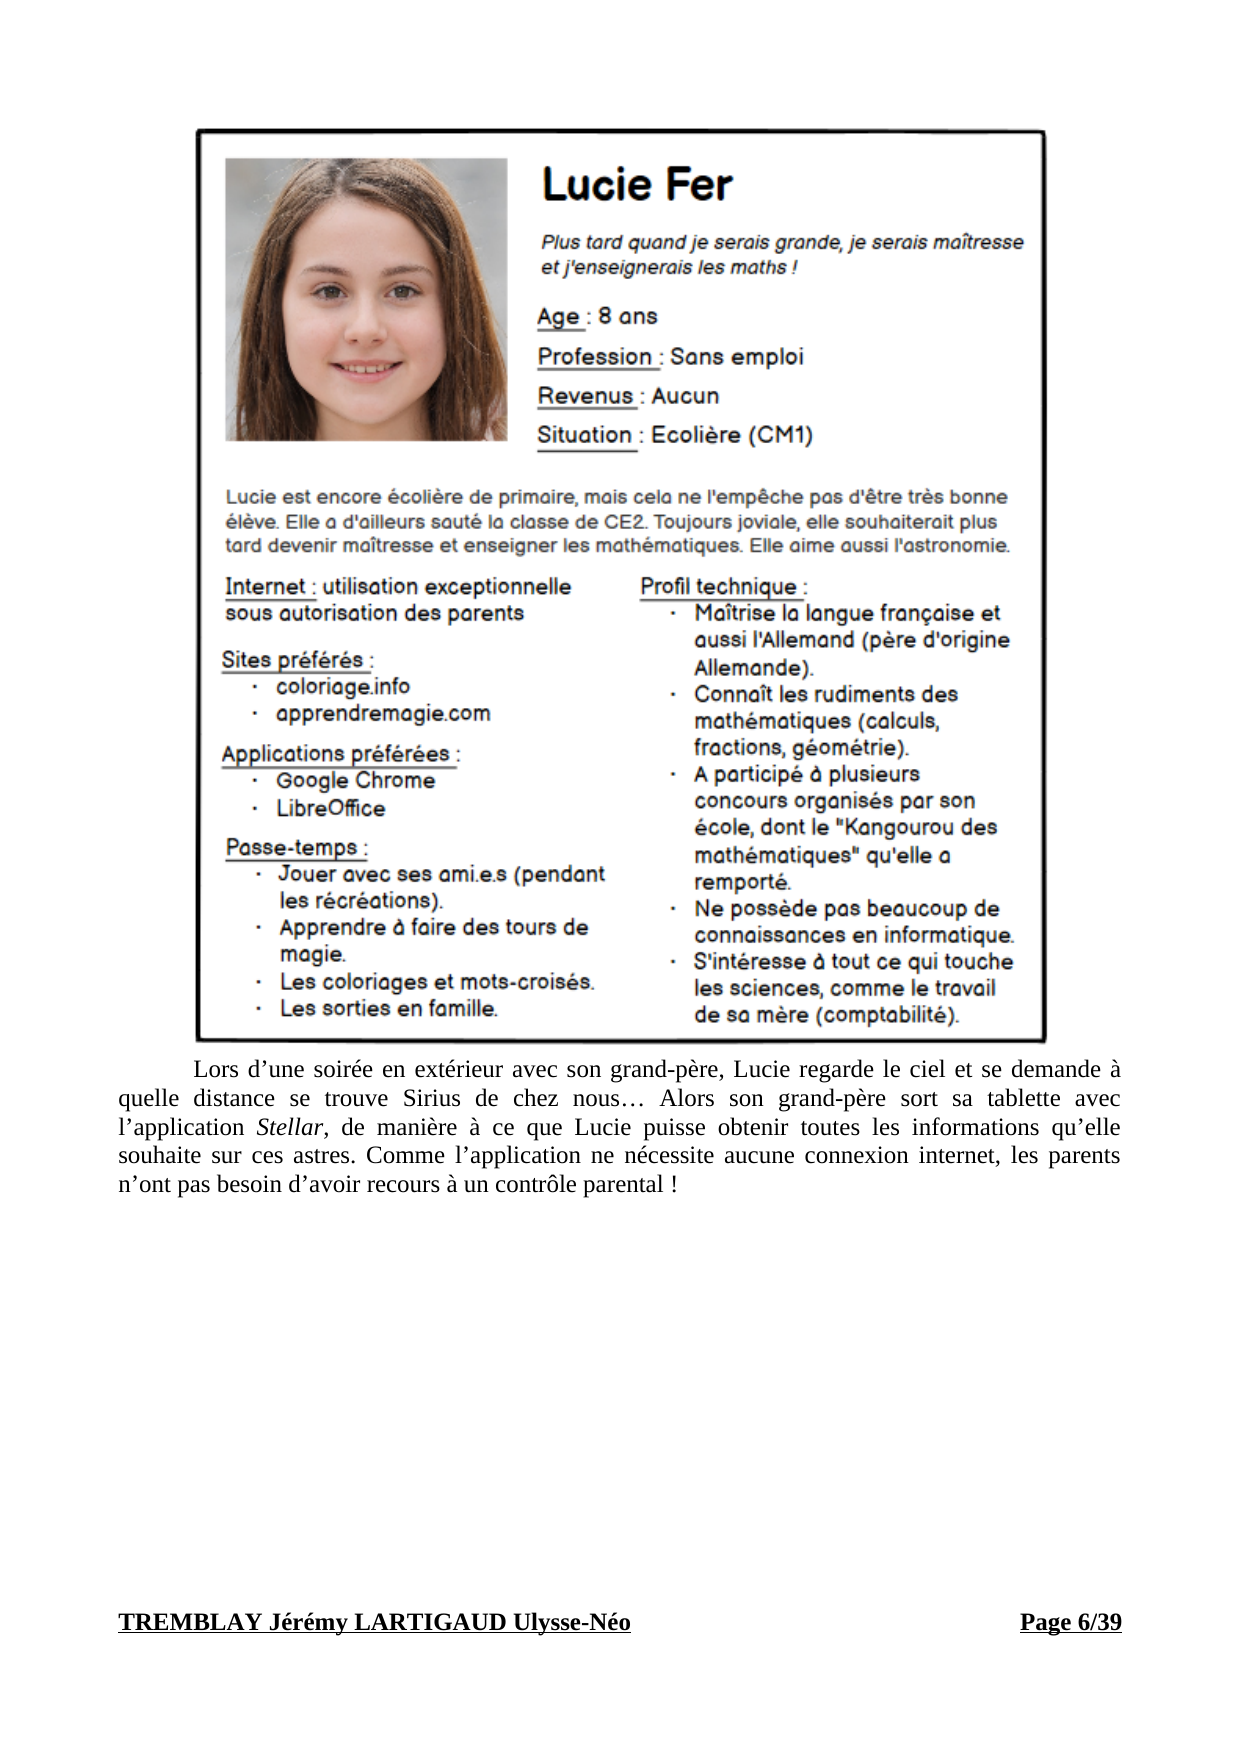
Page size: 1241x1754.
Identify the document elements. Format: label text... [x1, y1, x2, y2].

text Lors d’une soirée en extérieur avec son grand-père, Lucie regarde le ciel et se demande à quelle distance se trouve Sirius de chez nous… Alors son grand-père sort sa tablette avec l’application Stellar, de manière à ce que Lucie puisse obtenir toutes les informations qu’elle souhaite sur ces astres. Comme l’application ne nécessite aucune connexion internet, les parents n’ont pas besoin d’avoir recours à un contrôle parental ! [118, 147, 1122, 1198]
picture [185, 118, 1055, 1054]
